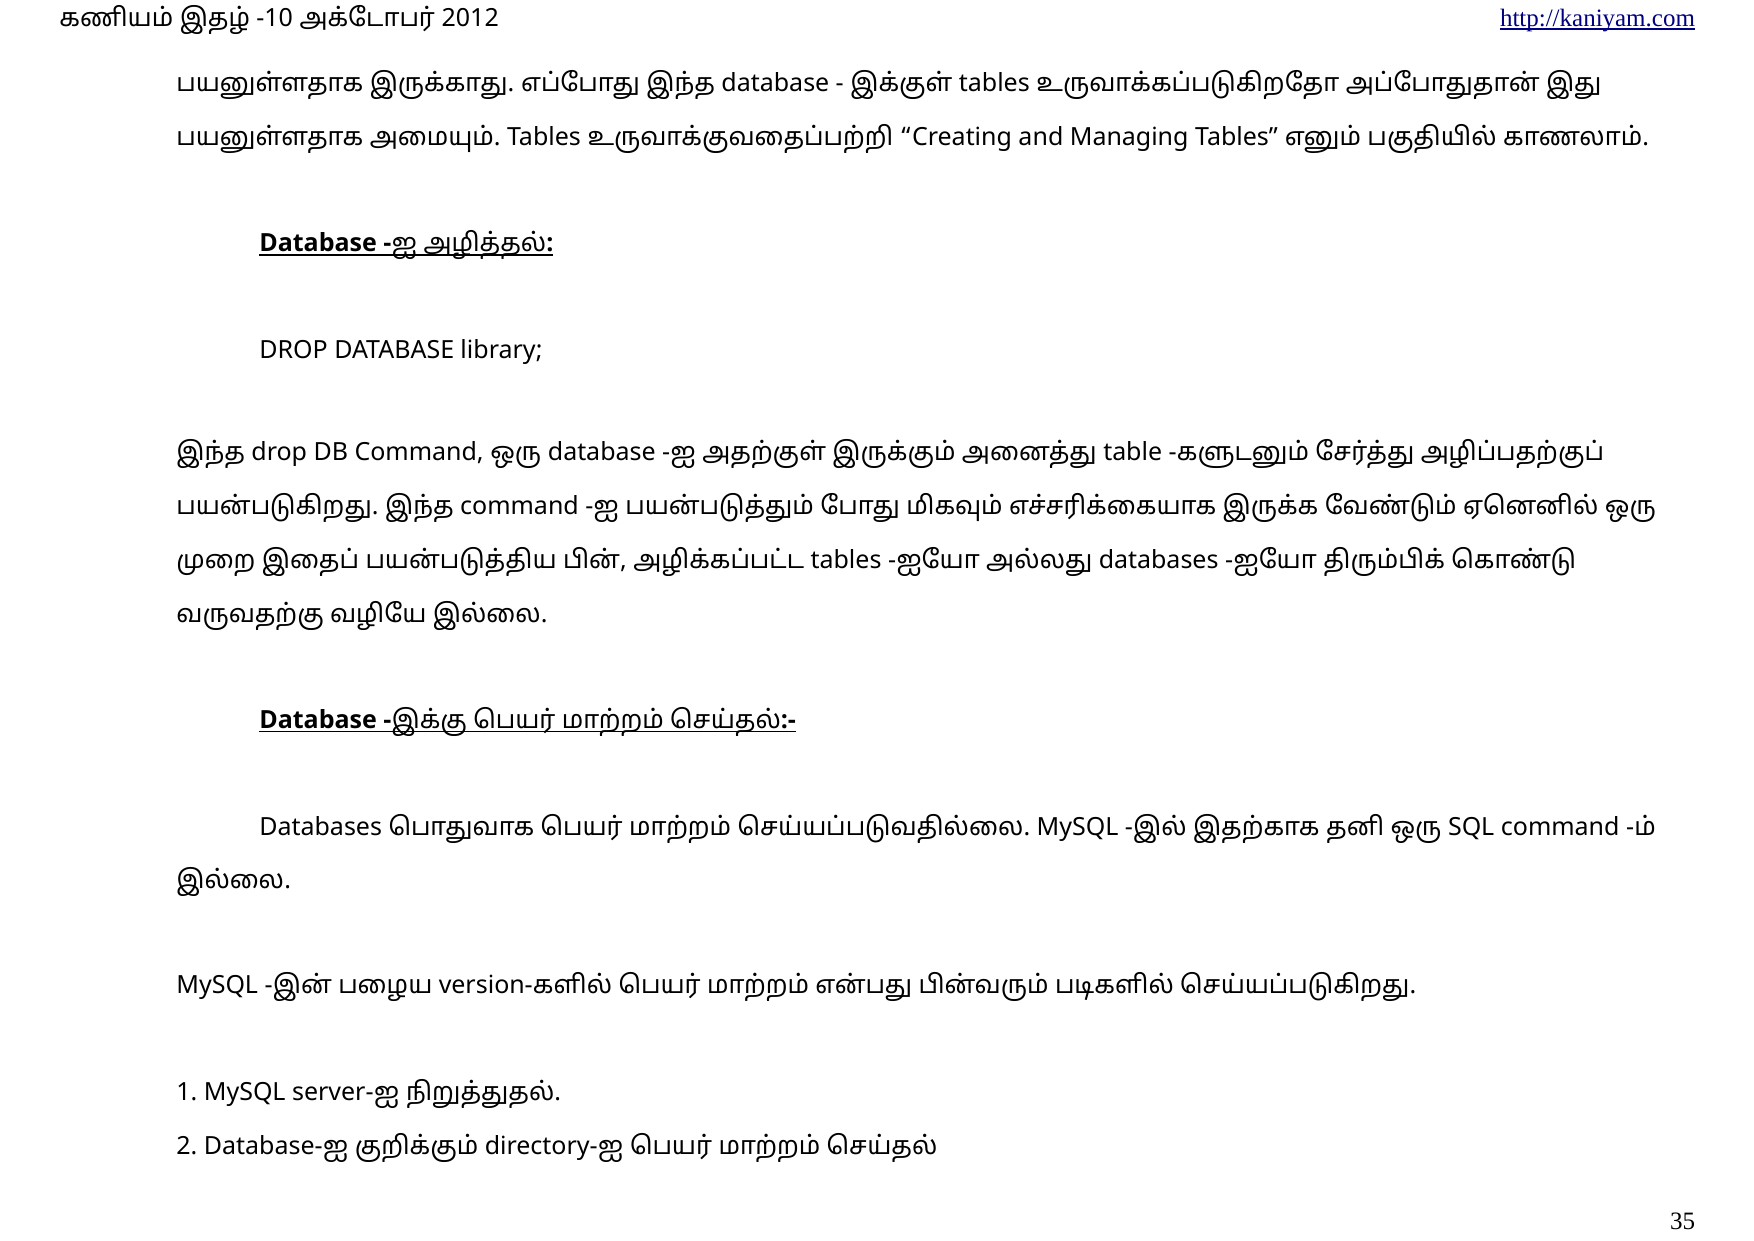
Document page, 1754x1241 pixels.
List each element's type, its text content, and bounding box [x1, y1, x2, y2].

text 1. MySQL server-ஐ நிறுத்துதல். 2. Database-ஐ குறிக்கும் directory-ஐ பெயர் மாற்றம் செய்தல் [176, 1022, 1695, 1164]
text Databases பொதுவாக பெயர் மாற்றம் செய்யப்படுவதில்லை. MySQL -இல் இதற்காக தனி ஒரு SQL command -ம் இல்லை. MySQL -இன் பழைய version-களில் பெயர் மாற்றம் என்பது பின்வரும் படிகளில் செய்யப்படுகிறது. [176, 808, 1695, 1004]
text DROP DATABASE library; இந்த drop DB Command, ஒரு database -ஐ அதற்குள் இருக்கும் அனைத்து table -களுடனும் சேர்த்து அழிப்பதற்குப் பயன்படுகிறது. இந்த command -ஐ பயன்படுத்தும் போது மிகவும் எச்சரிக்கையாக இருக்க வேண்டும் ஏனெனில் ஒரு முறை இதைப் பயன்படுத்திய பின், அழிக்கப்பட்ட tables -ஐயோ அல்லது databases -ஐயோ திரும்பிக் கொண்டு வருவதற்கு வழியே இல்லை. [176, 331, 1695, 632]
text பயனுள்ளதாக இருக்காது. எப்போது இந்த database - இக்குள் tables உருவாக்கப்படுகிறதோ அப்போதுதான் இது பயனுள்ளதாக அமையும். Tables உருவாக்குவதைப்பற்றி “Creating and Managing Tables” எனும் பகுதியில் காணலாம். [176, 64, 1695, 155]
text Database -ஐ அழித்தல்: [176, 225, 1695, 262]
text Database -இக்கு பெயர் மாற்றம் செய்தல்:- [176, 702, 1695, 739]
